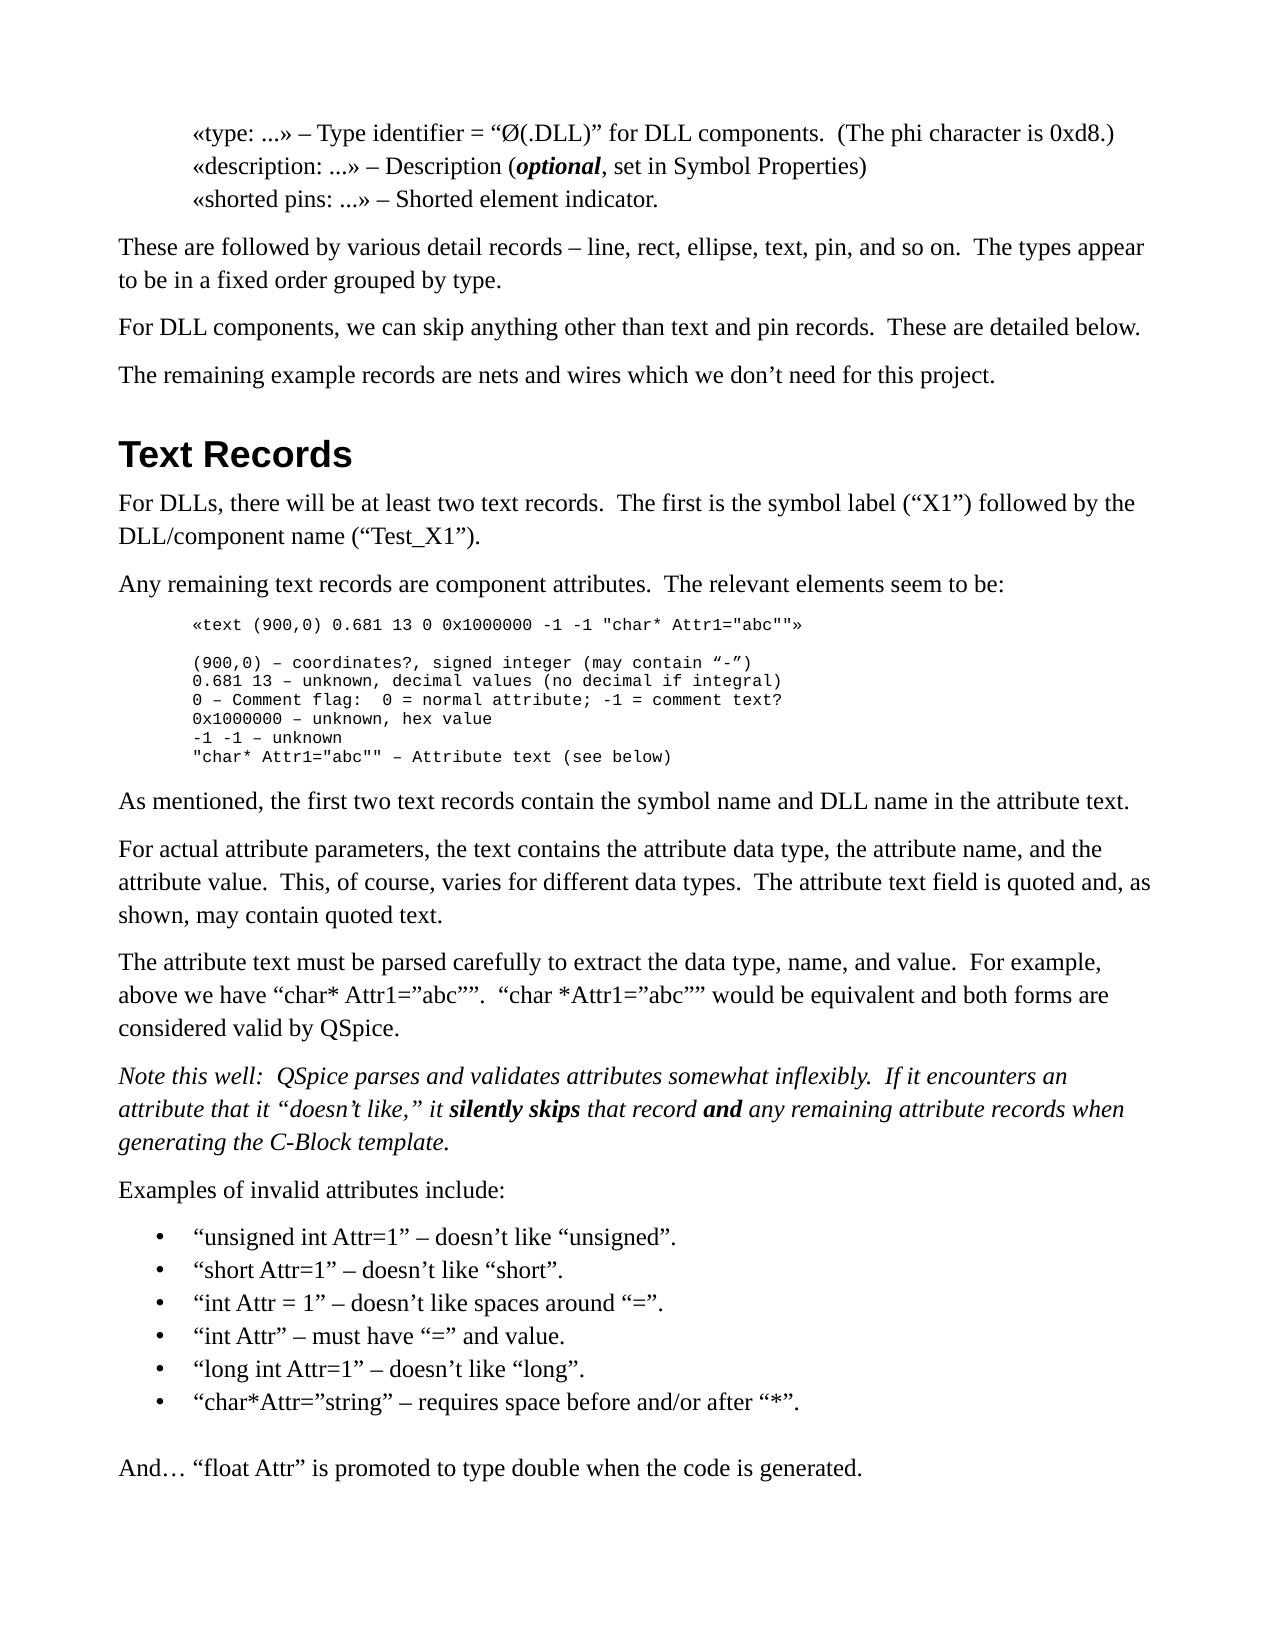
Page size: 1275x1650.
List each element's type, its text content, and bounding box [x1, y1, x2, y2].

text 0.681 13 – unknown, decimal values (no decimal if integral) [192, 673, 1157, 692]
text Note this well: QSpice parses and validates attributes somewhat inflexibly. If it encounters an attribute that it “doesn’t like,” it silently skips that record and any remaining attribute records when generating the C-Block template. [118, 1061, 1157, 1156]
text «type: ...» – Type identifier = “Ø(.DLL)” for DLL components. (The phi character is 0xd8.) «description: ...» – Description (optional, set in Symbol Properties) «shorted pins: ...» – Shorted element indicator. [192, 118, 1157, 213]
text -1 -1 – unknown [192, 729, 1157, 748]
text "char* Attr1="abc"" – Attribute text (see below) [192, 748, 1157, 767]
text Any remaining text records are component attributes. The relevant elements seem to be: [118, 569, 1157, 598]
text (900,0) – coordinates?, signed integer (may contain “-”) [192, 654, 1157, 673]
text For DLLs, there will be at least two text records. The first is the symbol label (“X1”) followed by the DLL/component name (“Test_X1”). [118, 488, 1157, 550]
text 0 – Comment flag: 0 = normal attribute; -1 = comment text? [192, 692, 1157, 711]
list “int Attr = 1” – doesn’t like spaces around “=”. [156, 1288, 1157, 1317]
list “char*Attr=”string” – requires space before and/or after “*”. [156, 1387, 1157, 1449]
text 0x1000000 – unknown, hex value [192, 711, 1157, 729]
text Examples of invalid attributes include: [118, 1175, 1157, 1203]
text The attribute text must be parsed carefully to extract the data type, name, and value. For example, above we have “char* Attr1=”abc””. “char *Attr1=”abc”” would be equivalent and both forms are considered valid by QSpice. [118, 947, 1157, 1042]
list “int Attr” – must have “=” and value. [156, 1321, 1157, 1350]
text «text (900,0) 0.681 13 0 0x1000000 -1 -1 "char* Attr1="abc""» [192, 616, 1157, 654]
text The remaining example records are nets and wires which we don’t need for this project. [118, 360, 1157, 389]
text For actual attribute parameters, the text contains the attribute data type, the attribute name, and the attribute value. This, of course, varies for different data types. The attribute text field is quoted and, as shown, may contain quoted text. [118, 834, 1157, 928]
list “unsigned int Attr=1” – doesn’t like “unsigned”. [156, 1222, 1157, 1251]
list “short Attr=1” – doesn’t like “short”. [156, 1255, 1157, 1284]
subtitle Text Records [118, 433, 1157, 476]
list “long int Attr=1” – doesn’t like “long”. [156, 1354, 1157, 1383]
text These are followed by various detail records – line, rect, ellipse, text, pin, and so on. The types appear to be in a fixed order grouped by type. [118, 232, 1157, 293]
text As mentioned, the first two text records contain the symbol name and DLL name in the attribute text. [118, 786, 1157, 815]
text For DLL components, we can skip anything other than text and pin records. These are detailed below. [118, 312, 1157, 341]
text And… “float Attr” is promoted to type double when the code is generated. [118, 1453, 1157, 1482]
